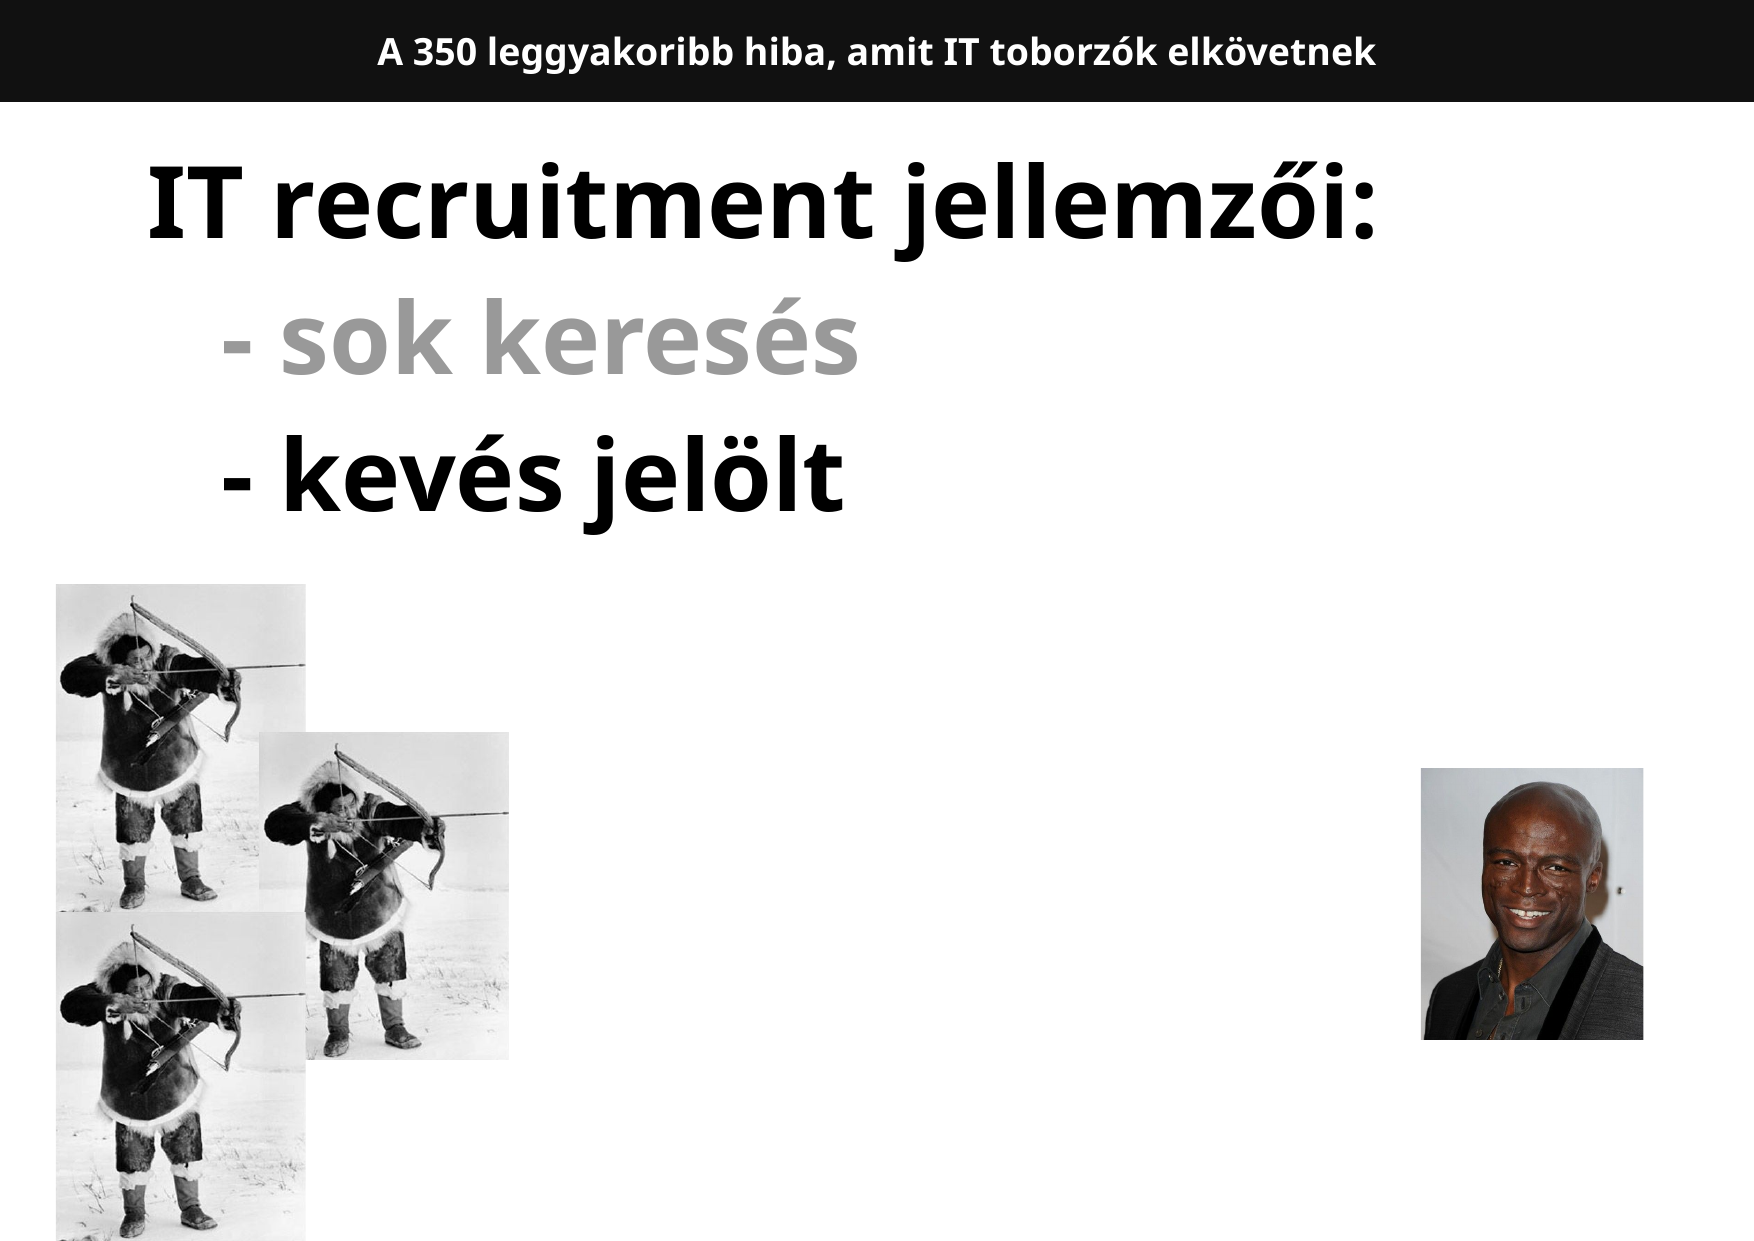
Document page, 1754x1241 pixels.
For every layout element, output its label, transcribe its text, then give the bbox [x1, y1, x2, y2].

text - sok keresés [0, 268, 1754, 404]
picture [1420, 768, 1644, 1040]
text IT recruitment jellemzői: [0, 132, 1754, 268]
picture [55, 584, 509, 1241]
text - kevés jelölt [0, 404, 1754, 540]
